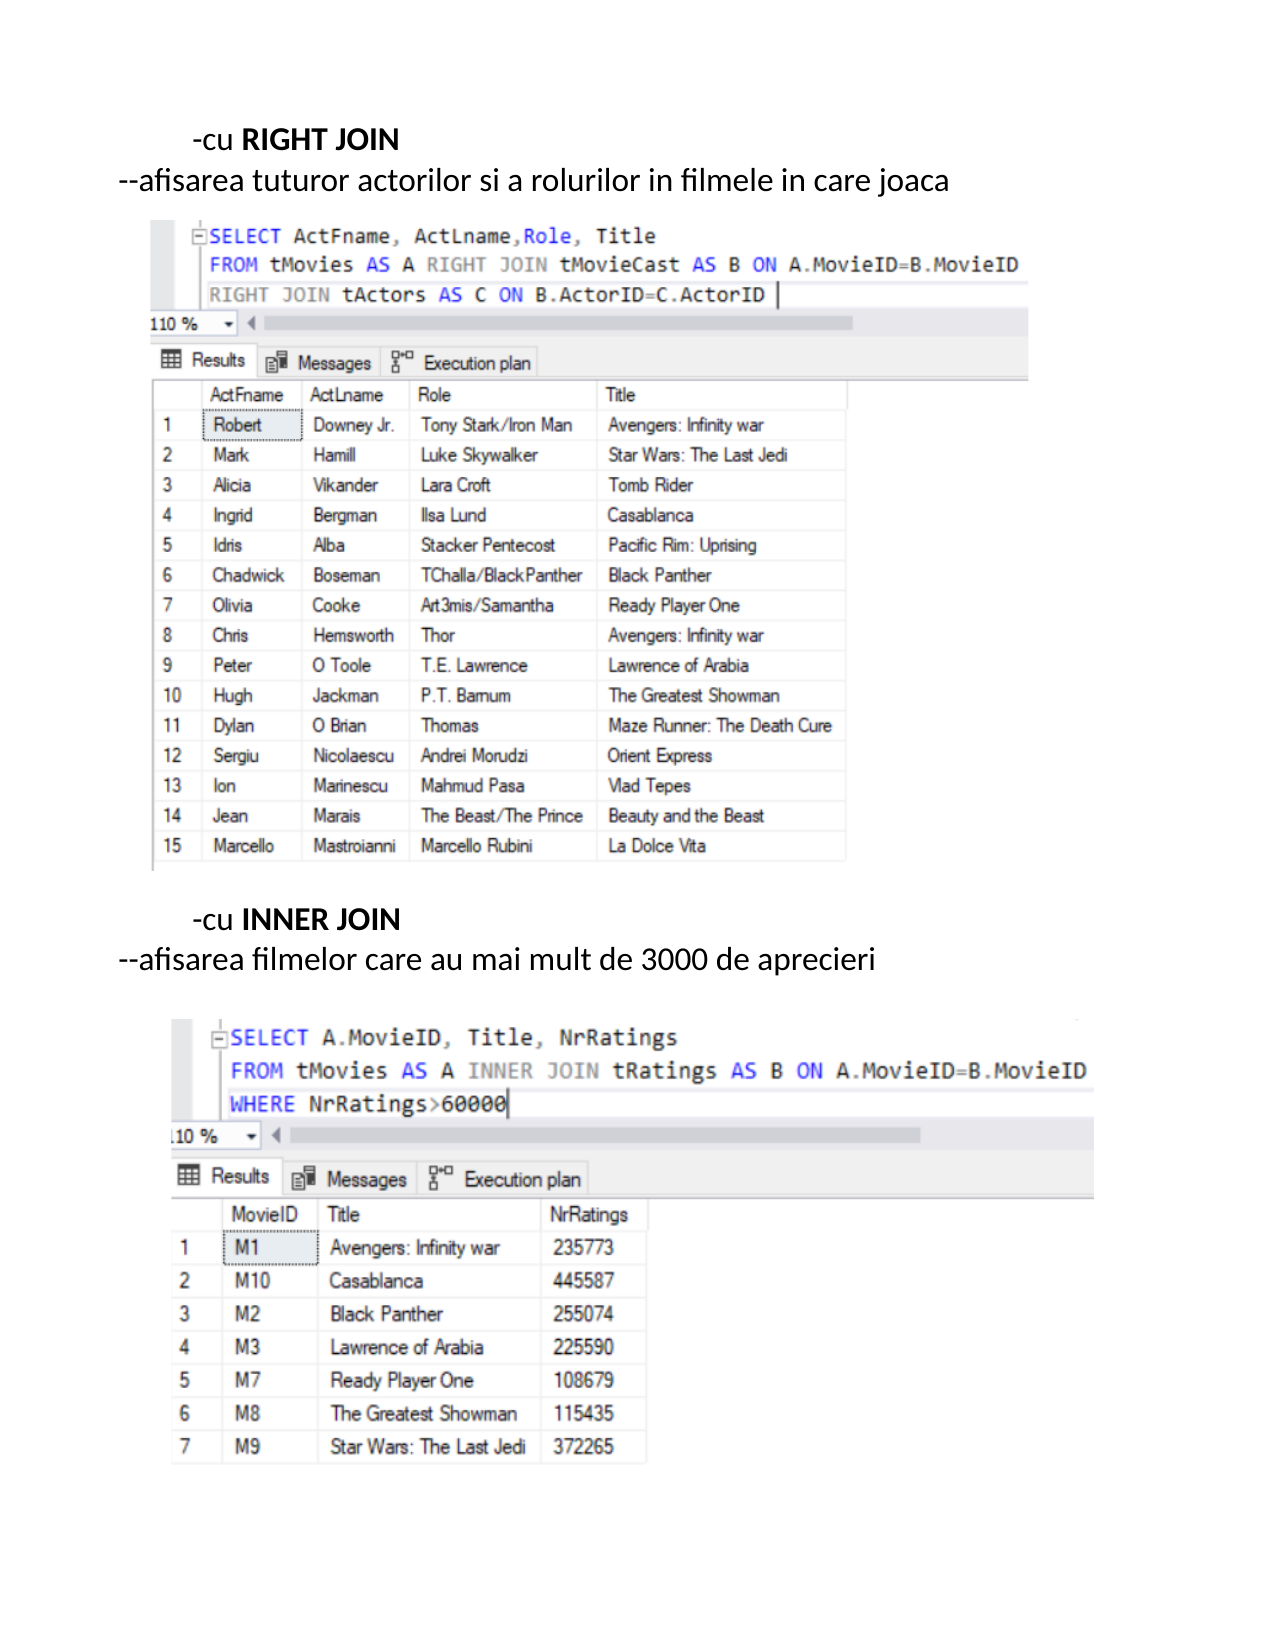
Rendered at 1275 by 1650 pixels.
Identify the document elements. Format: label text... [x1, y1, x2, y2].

picture [150, 220, 1029, 871]
text --afisarea tuturor actorilor si a rolurilor in filmele in care joaca [118, 159, 1157, 199]
text -cu INNER JOIN [118, 898, 1157, 938]
text -cu RIGHT JOIN [118, 118, 1157, 159]
picture [171, 1019, 1094, 1476]
text --afisarea filmelor care au mai mult de 3000 de aprecieri [118, 938, 1157, 979]
